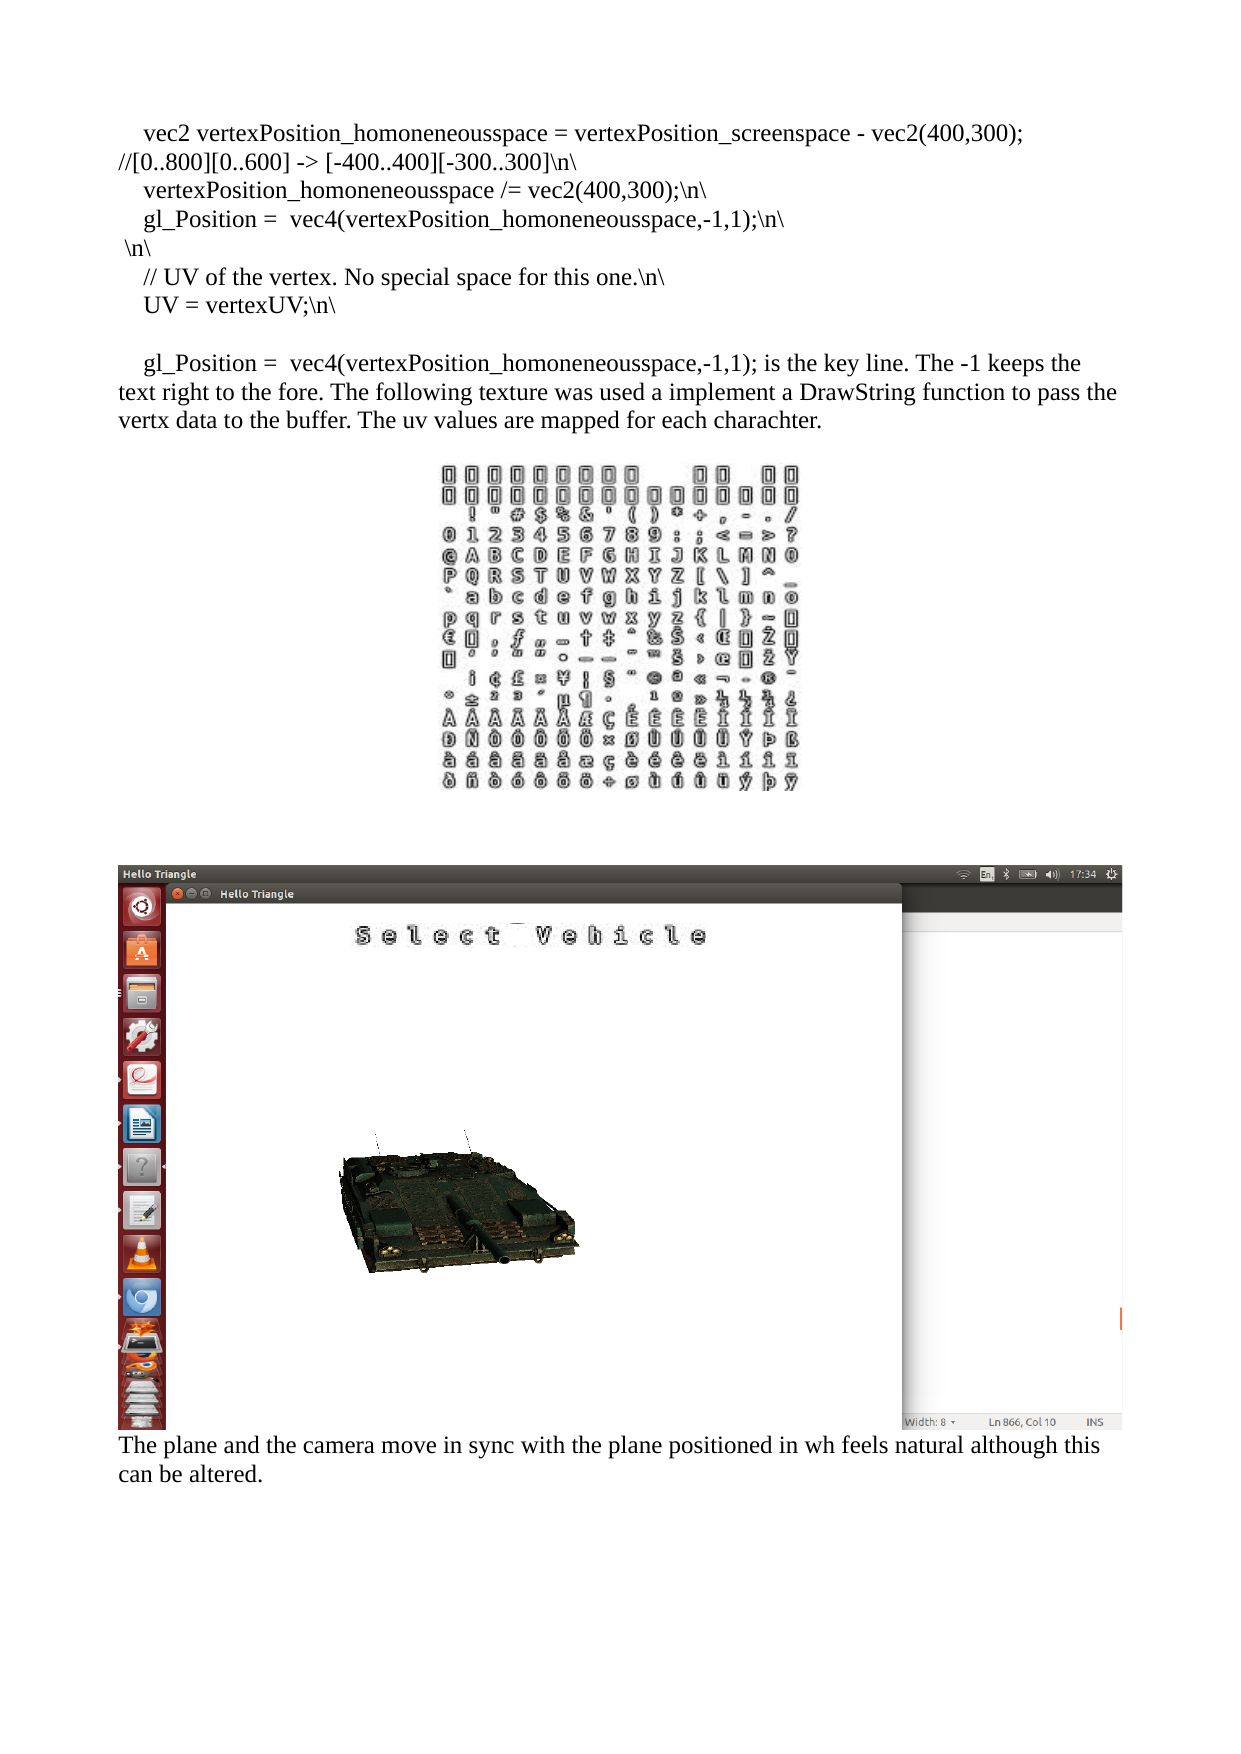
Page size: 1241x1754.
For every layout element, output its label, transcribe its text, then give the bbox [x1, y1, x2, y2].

text vertexPosition_homoneneousspace /= vec2(400,300);\n\ [118, 176, 1122, 204]
picture [118, 865, 1123, 1430]
text The plane and the camera move in sync with the plane positioned in wh feels natural although this can be altered. [118, 1430, 1122, 1487]
text gl_Position = vec4(vertexPosition_homoneneousspace,-1,1);\n\ [118, 204, 1122, 233]
text gl_Position = vec4(vertexPosition_homoneneousspace,-1,1); is the key line. The -1 keeps the text right to the fore. The following texture was used a implement a DrawString function to pass the vertx data to the buffer. The uv values are mapped for each charachter. [118, 348, 1122, 434]
text // UV of the vertex. No special space for this one.\n\ [118, 262, 1122, 291]
text \n\ [118, 233, 1122, 262]
text UV = vertexUV;\n\ [118, 291, 1122, 319]
picture [438, 463, 803, 791]
text vec2 vertexPosition_homoneneousspace = vertexPosition_screenspace - vec2(400,300); //[0..800][0..600] -> [-400..400][-300..300]\n\ [118, 118, 1122, 176]
